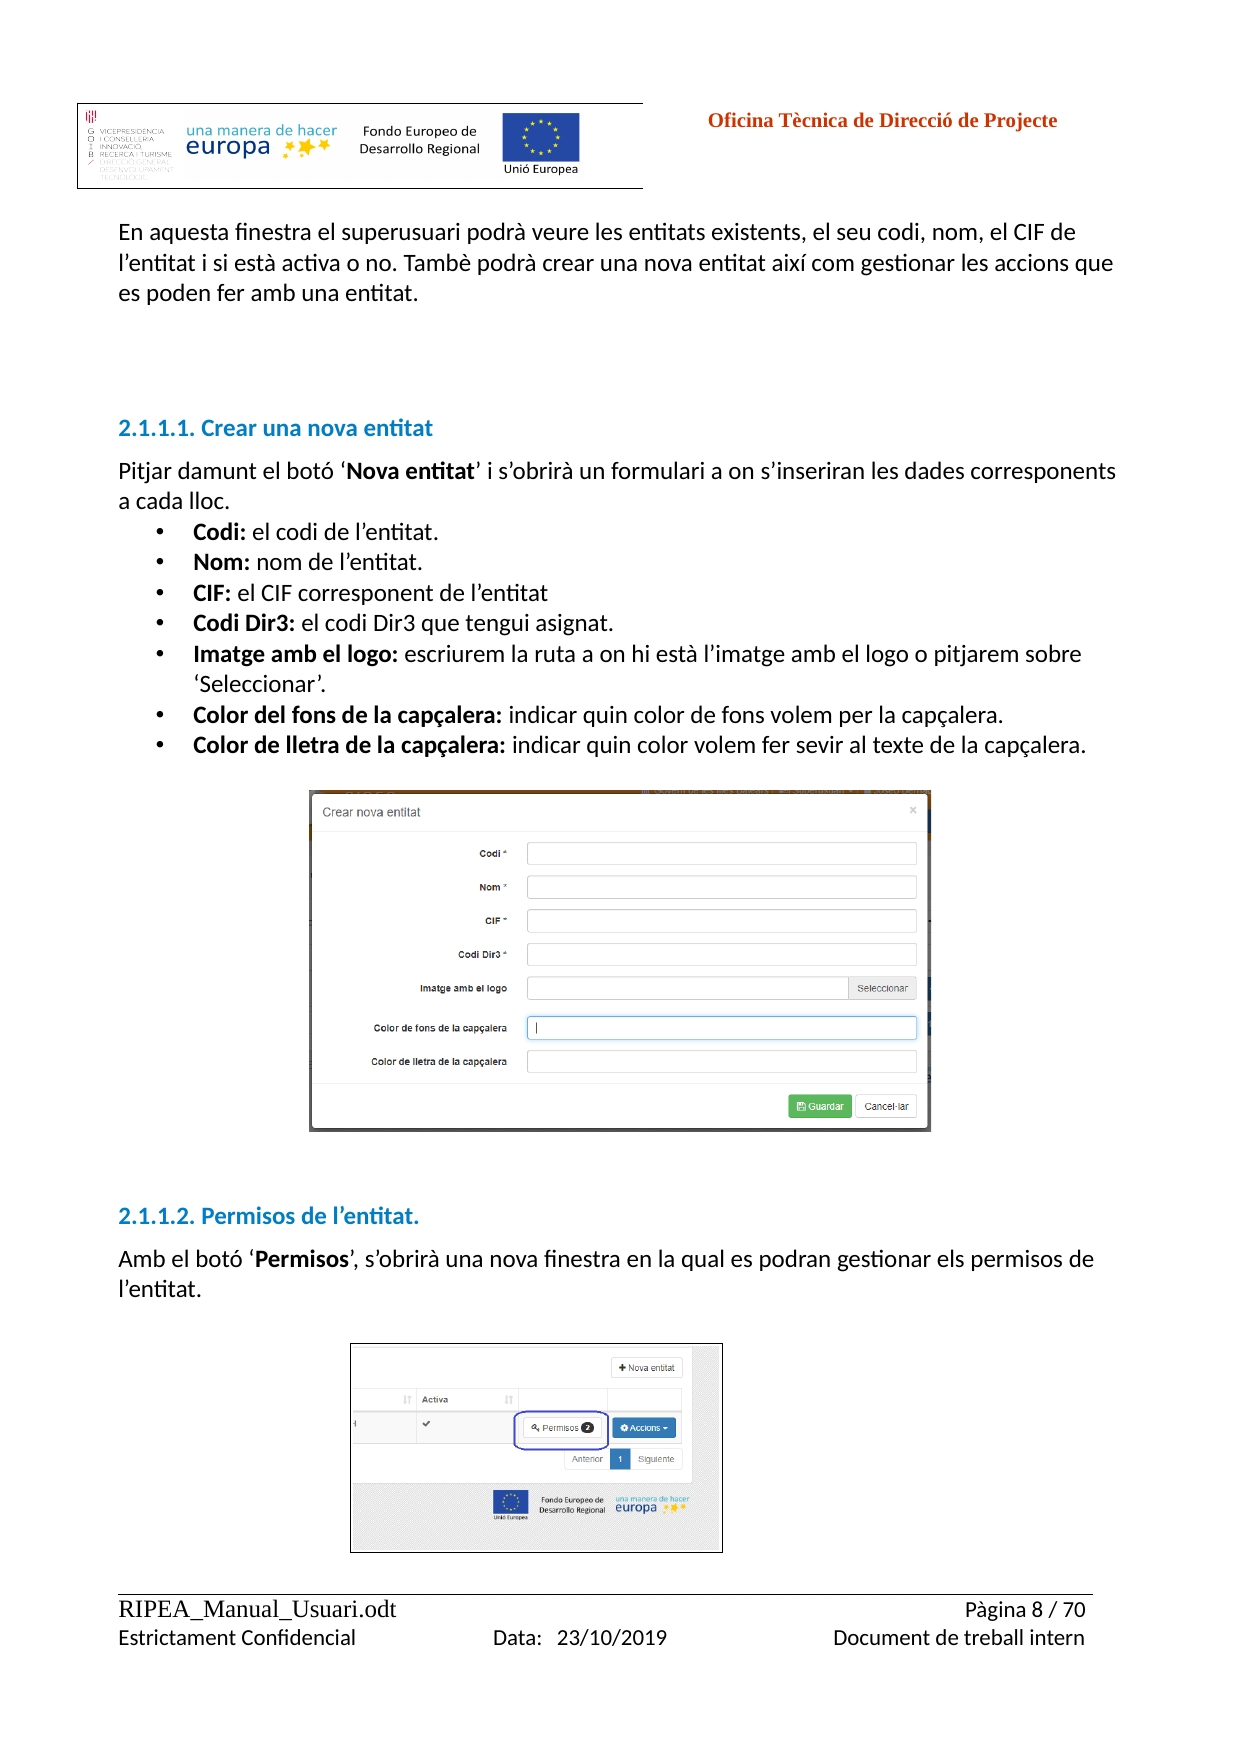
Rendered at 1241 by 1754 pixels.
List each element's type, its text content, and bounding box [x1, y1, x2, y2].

subtitle 2.1.1.2. Permisos de l’entitat. [118, 1200, 1122, 1231]
picture [82, 108, 178, 182]
text En aquesta finestra el superusuari podrà veure les entitats existents, el seu codi, nom, el CIF de l’entitat i si està activa o no. Tambè podrà crear una nova entitat així com gestionar les accions que es poden fer amb una entitat. [118, 216, 1122, 308]
list Codi Dir3: el codi Dir3 que tengui asignat. [156, 608, 1122, 638]
list Imatge amb el logo: escriurem la ruta a on hi està l’imatge amb el logo o pitjarem sobre ‘Seleccionar’. [156, 638, 1122, 699]
picture [353, 1346, 720, 1550]
list Nom: nom de l’entitat. [156, 547, 1122, 577]
list Color del fons de la capçalera: indicar quin color de fons volem per la capçalera. [156, 699, 1122, 730]
list CIF: el CIF corresponent de l’entitat [156, 577, 1122, 608]
list Codi: el codi de l’entitat. [156, 516, 1122, 547]
text Amb el botó ‘Permisos’, s’obrirà una nova finestra en la qual es podran gestionar els permisos de l’entitat. [118, 1243, 1122, 1304]
list Color de lletra de la capçalera: indicar quin color volem fer sevir al texte de la capçalera. [156, 730, 1122, 760]
subtitle 2.1.1.1. Crear una nova entitat [118, 412, 1122, 442]
picture [309, 790, 932, 1132]
picture [184, 108, 585, 182]
text Pitjar damunt el botó ‘Nova entitat’ i s’obrirà un formulari a on s’inseriran les dades corresponents a cada lloc. [118, 455, 1122, 516]
